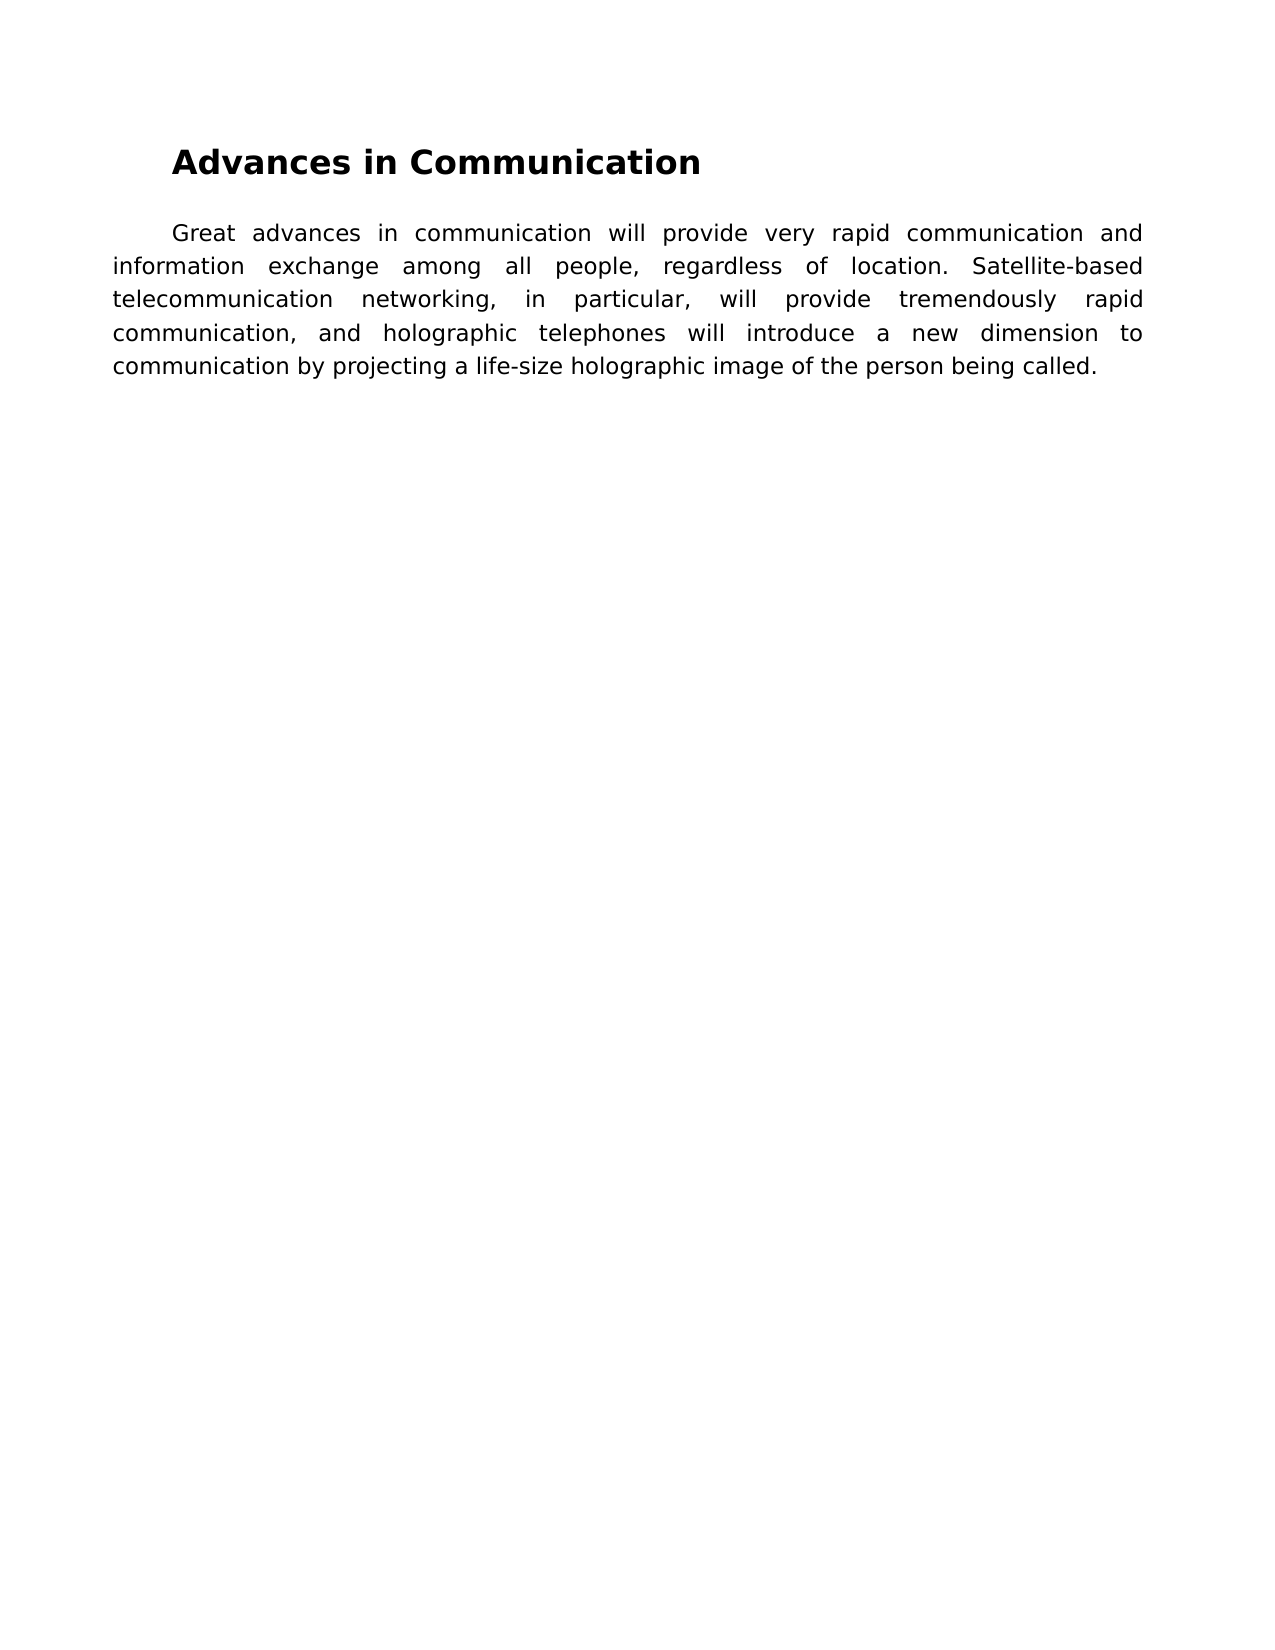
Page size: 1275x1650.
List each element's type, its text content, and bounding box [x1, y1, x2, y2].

text Great advances in communication will provide very rapid communication and information exchange among all people, regardless of location. Satellite-based telecommunication networking, in particular, will provide tremendously rapid communication, and holographic telephones will introduce a new dimension to communication by projecting a life-size holographic image of the person being called. [112, 214, 1145, 381]
text Advances in Communication [112, 148, 1145, 181]
